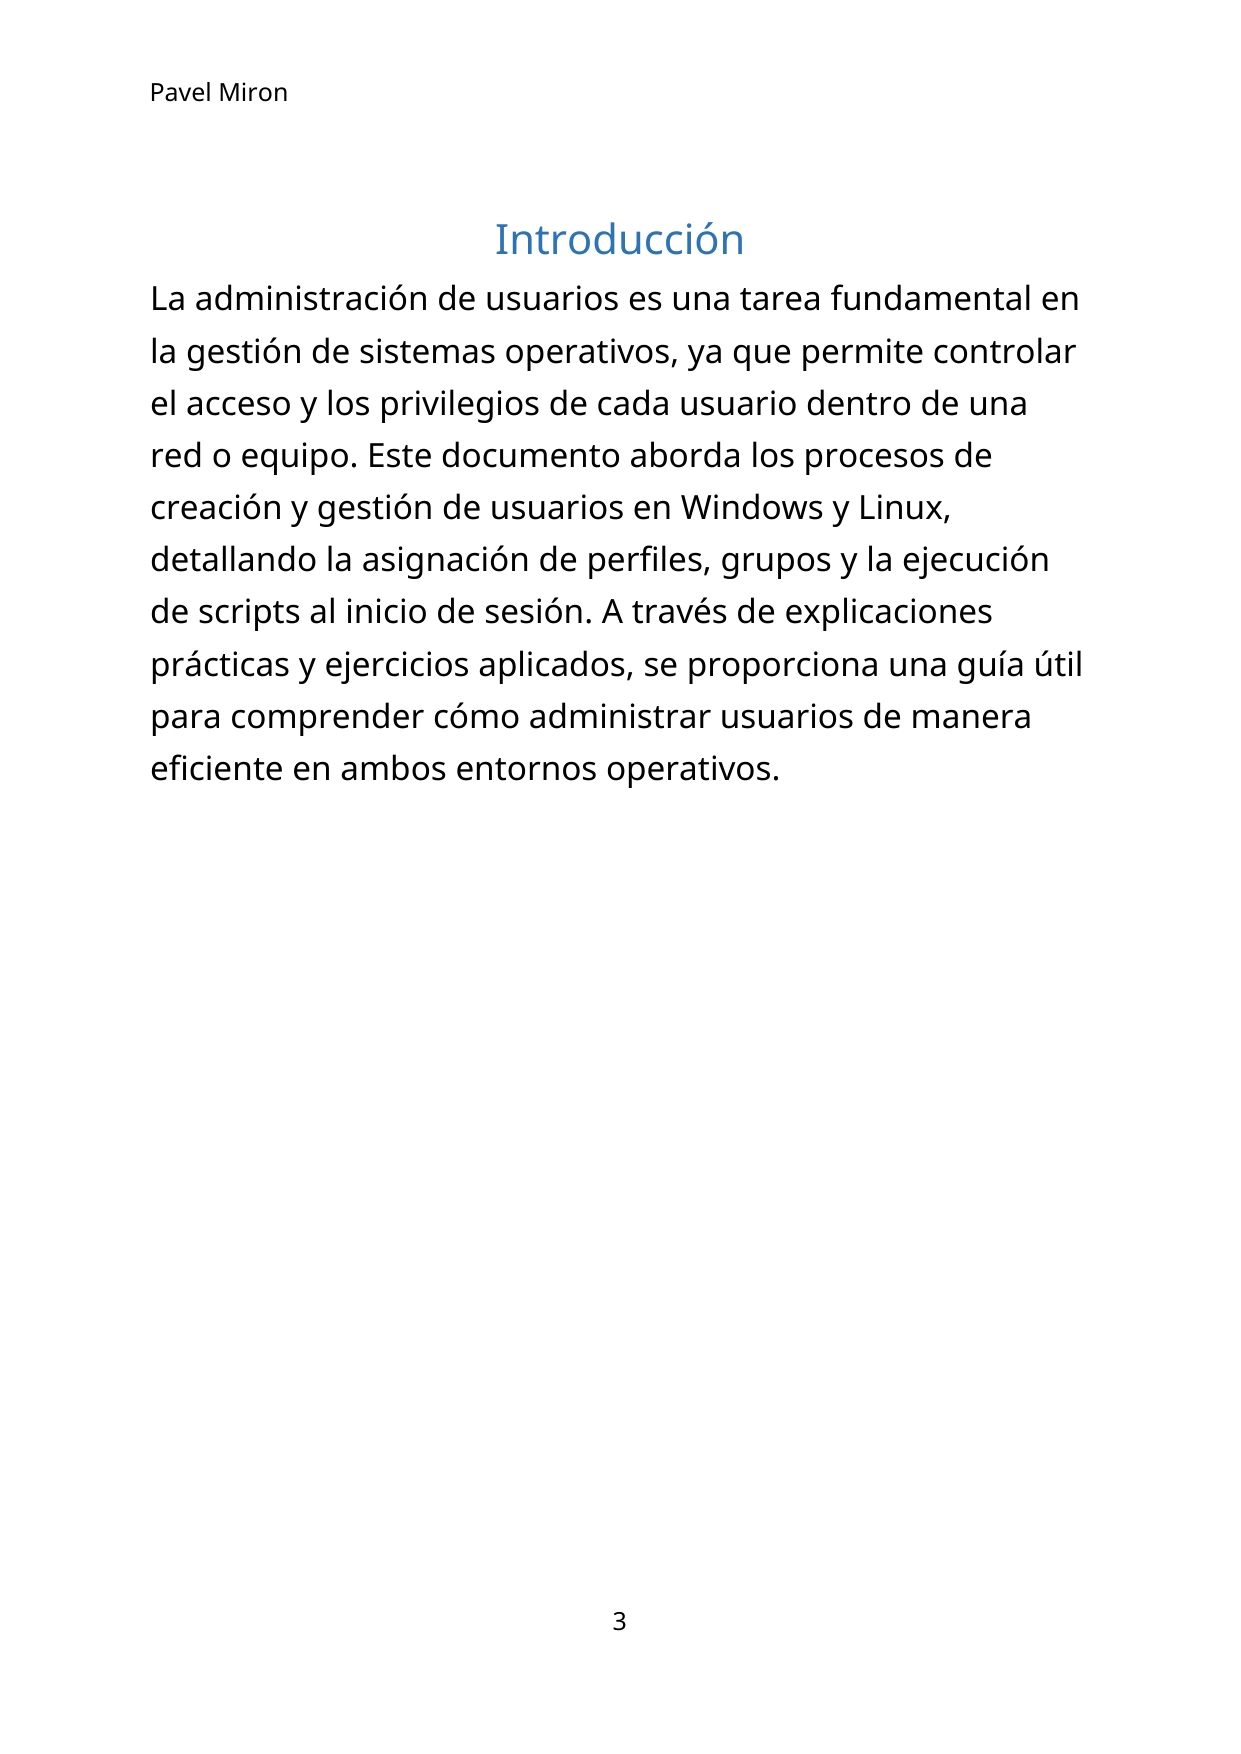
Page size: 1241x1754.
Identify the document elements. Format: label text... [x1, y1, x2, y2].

text La administración de usuarios es una tarea fundamental en la gestión de sistemas operativos, ya que permite controlar el acceso y los privilegios de cada usuario dentro de una red o equipo. Este documento aborda los procesos de creación y gestión de usuarios en Windows y Linux, detallando la asignación de perfiles, grupos y la ejecución de scripts al inicio de sesión. A través de explicaciones prácticas y ejercicios aplicados, se proporciona una guía útil para comprender cómo administrar usuarios de manera eficiente en ambos entornos operativos. [150, 275, 1090, 790]
subtitle Introducción [150, 210, 1090, 267]
